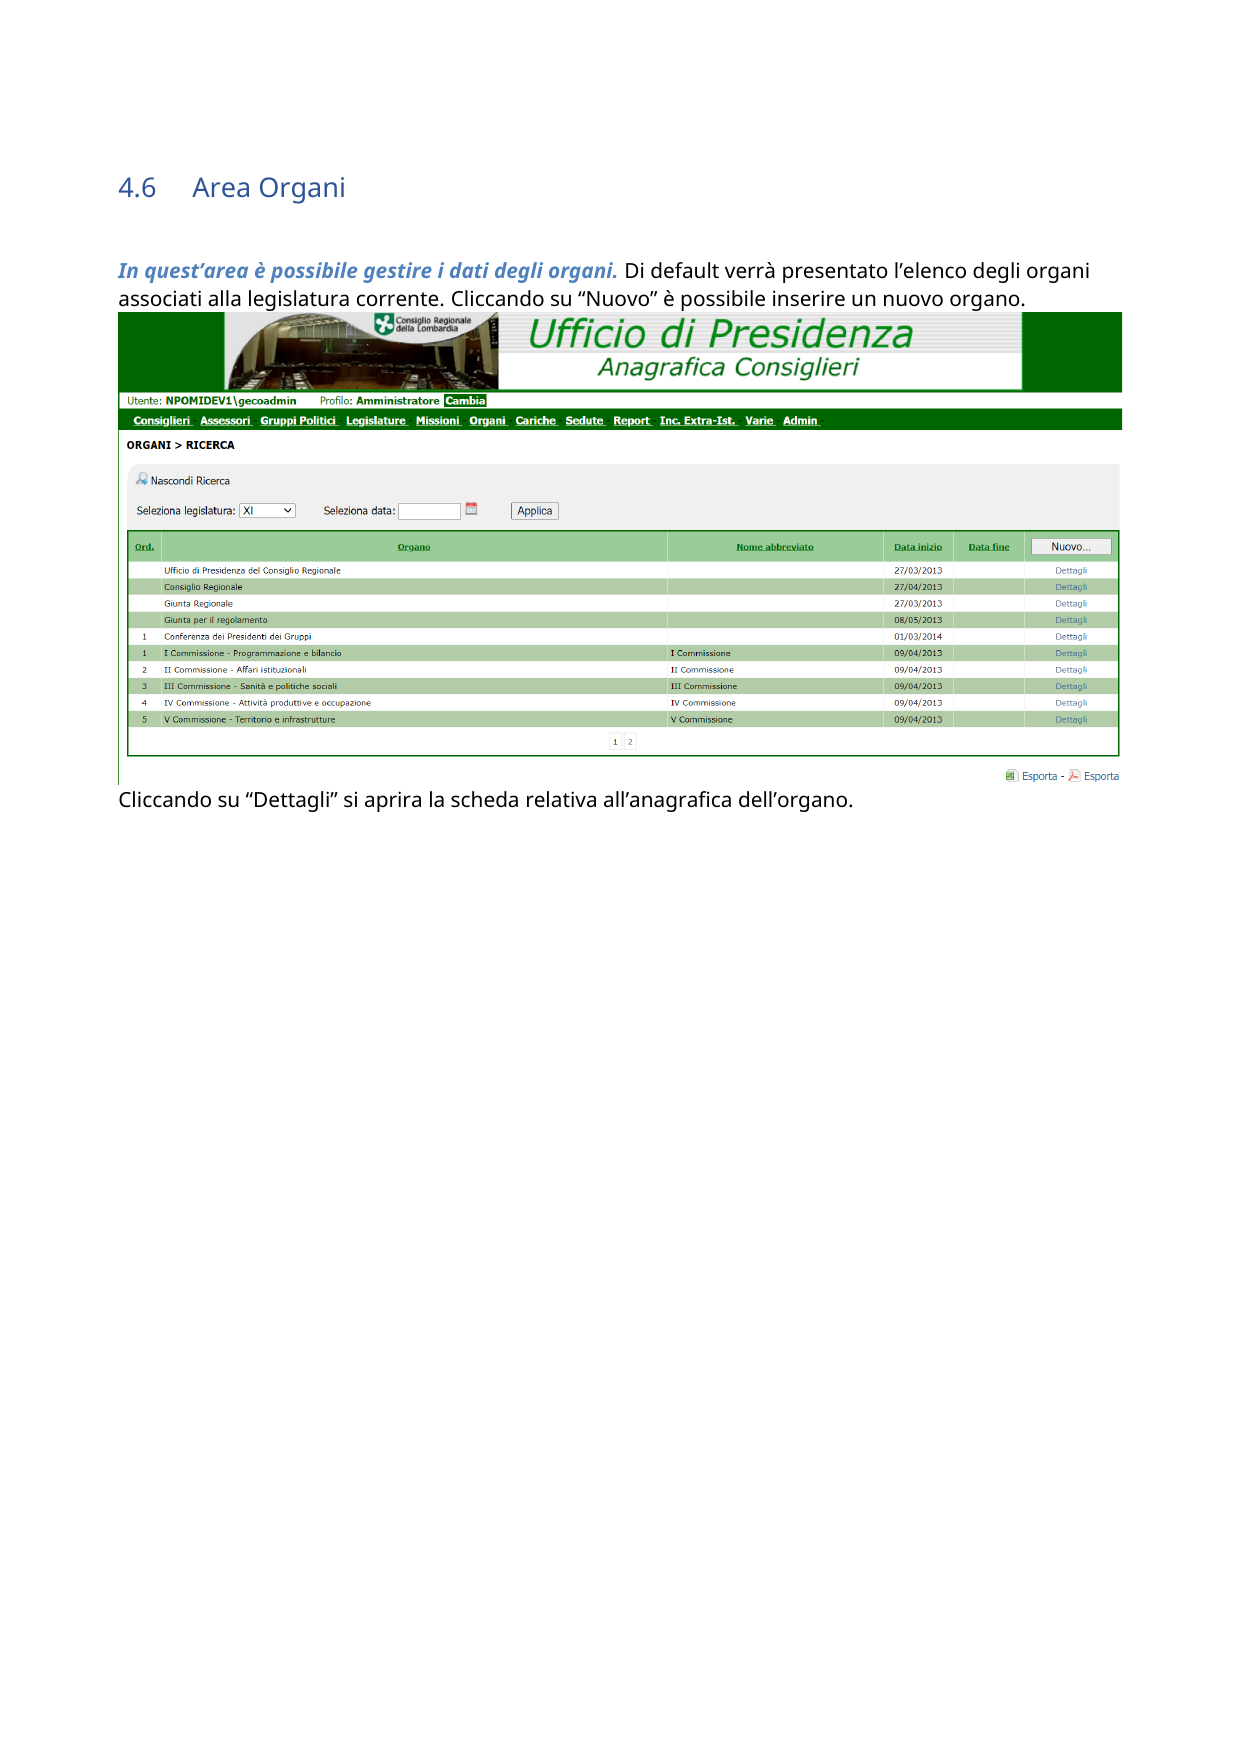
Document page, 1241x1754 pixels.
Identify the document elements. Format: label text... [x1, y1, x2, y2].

text In quest’area è possibile gestire i dati degli organi. Di default verrà presentato l’elenco degli organi associati alla legislatura corrente. Cliccando su “Nuovo” è possibile inserire un nuovo organo. [118, 256, 1122, 312]
list Area Organi [118, 168, 1122, 205]
text Cliccando su “Dettagli” si aprira la scheda relativa all’anagrafica dell’organo. [118, 785, 1122, 813]
